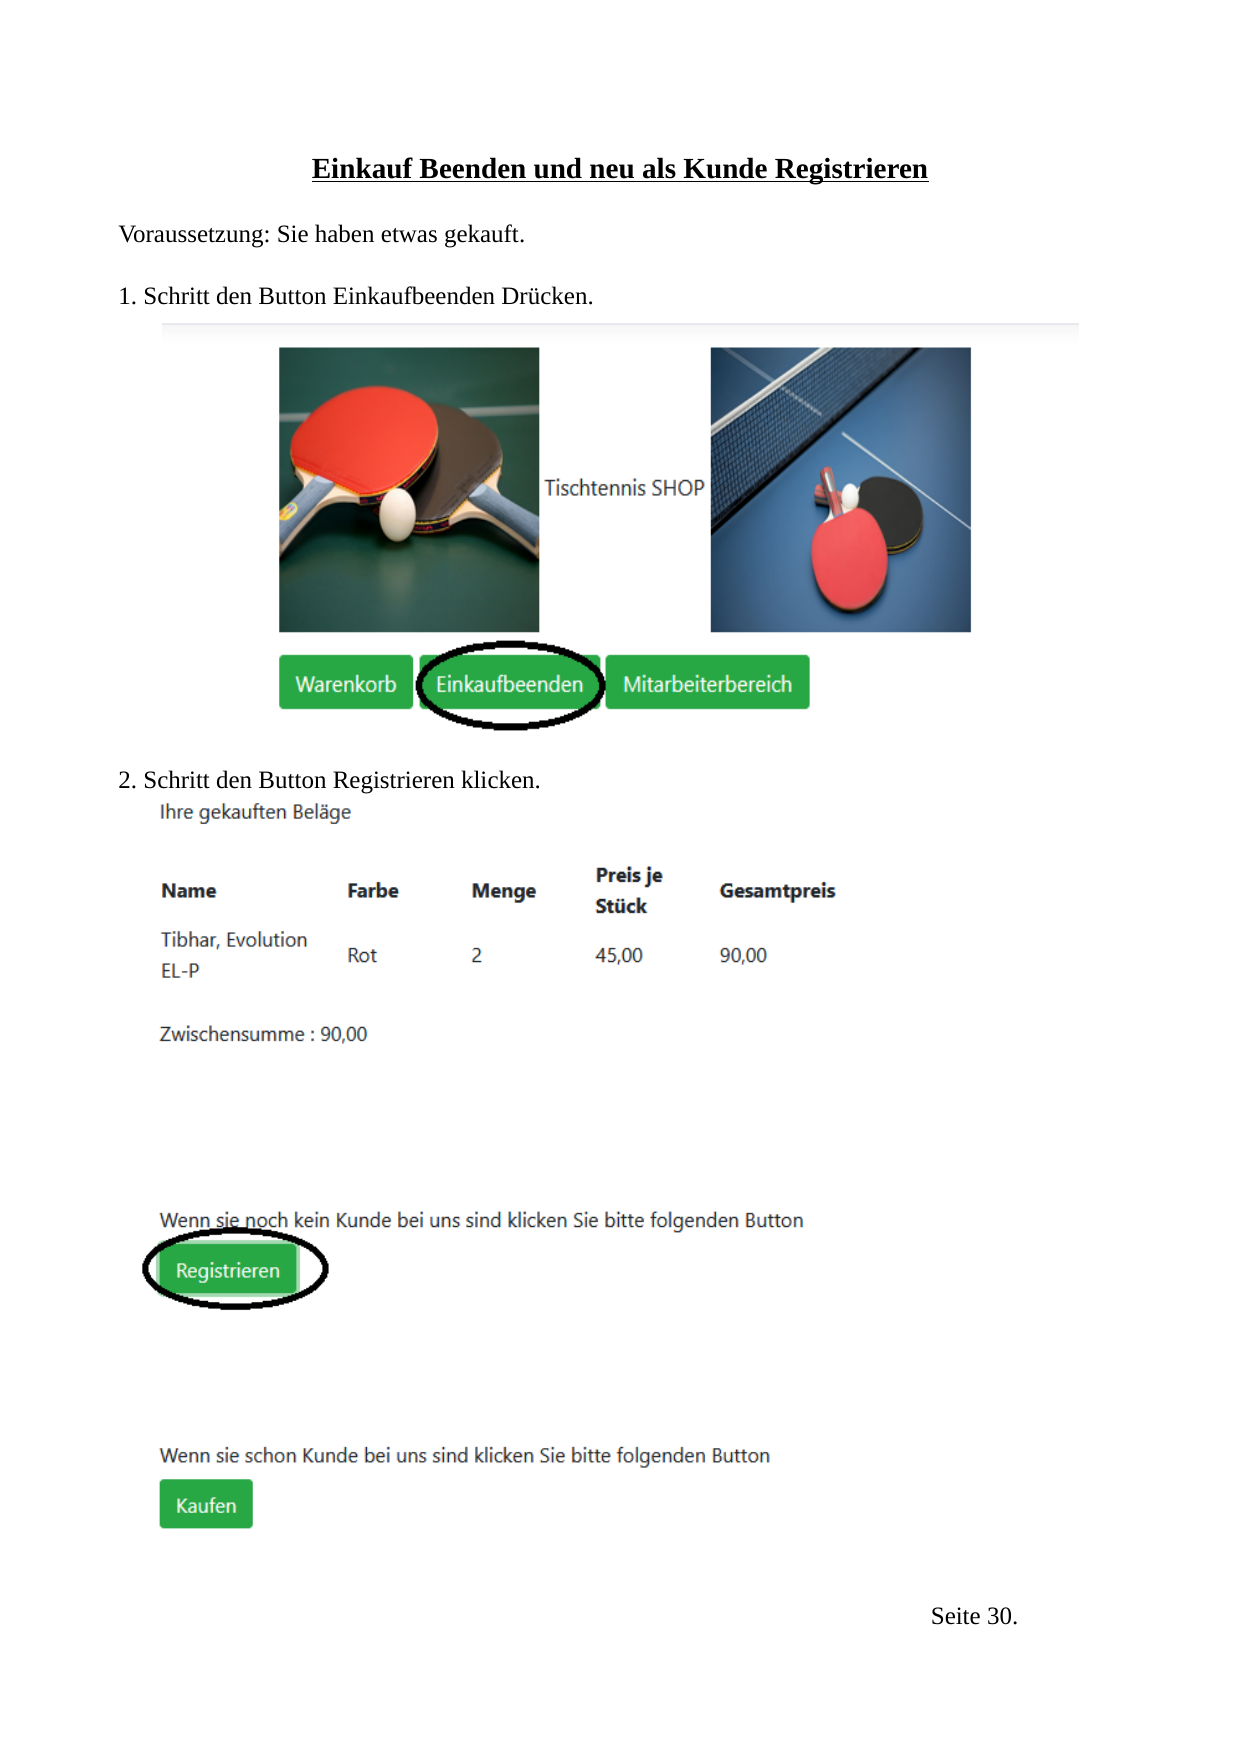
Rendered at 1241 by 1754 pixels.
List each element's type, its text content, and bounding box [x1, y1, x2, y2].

text Voraussetzung: Sie haben etwas gekauft. [118, 219, 1122, 247]
text Einkauf Beenden und neu als Kunde Registrieren [118, 152, 1122, 185]
text 1. Schritt den Button Einkaufbeenden Drücken. [118, 281, 1122, 310]
text 2. Schritt den Button Registrieren klicken. [118, 765, 1122, 794]
picture [130, 794, 854, 1544]
text Seite 30. [118, 1601, 1122, 1630]
picture [161, 315, 1079, 732]
